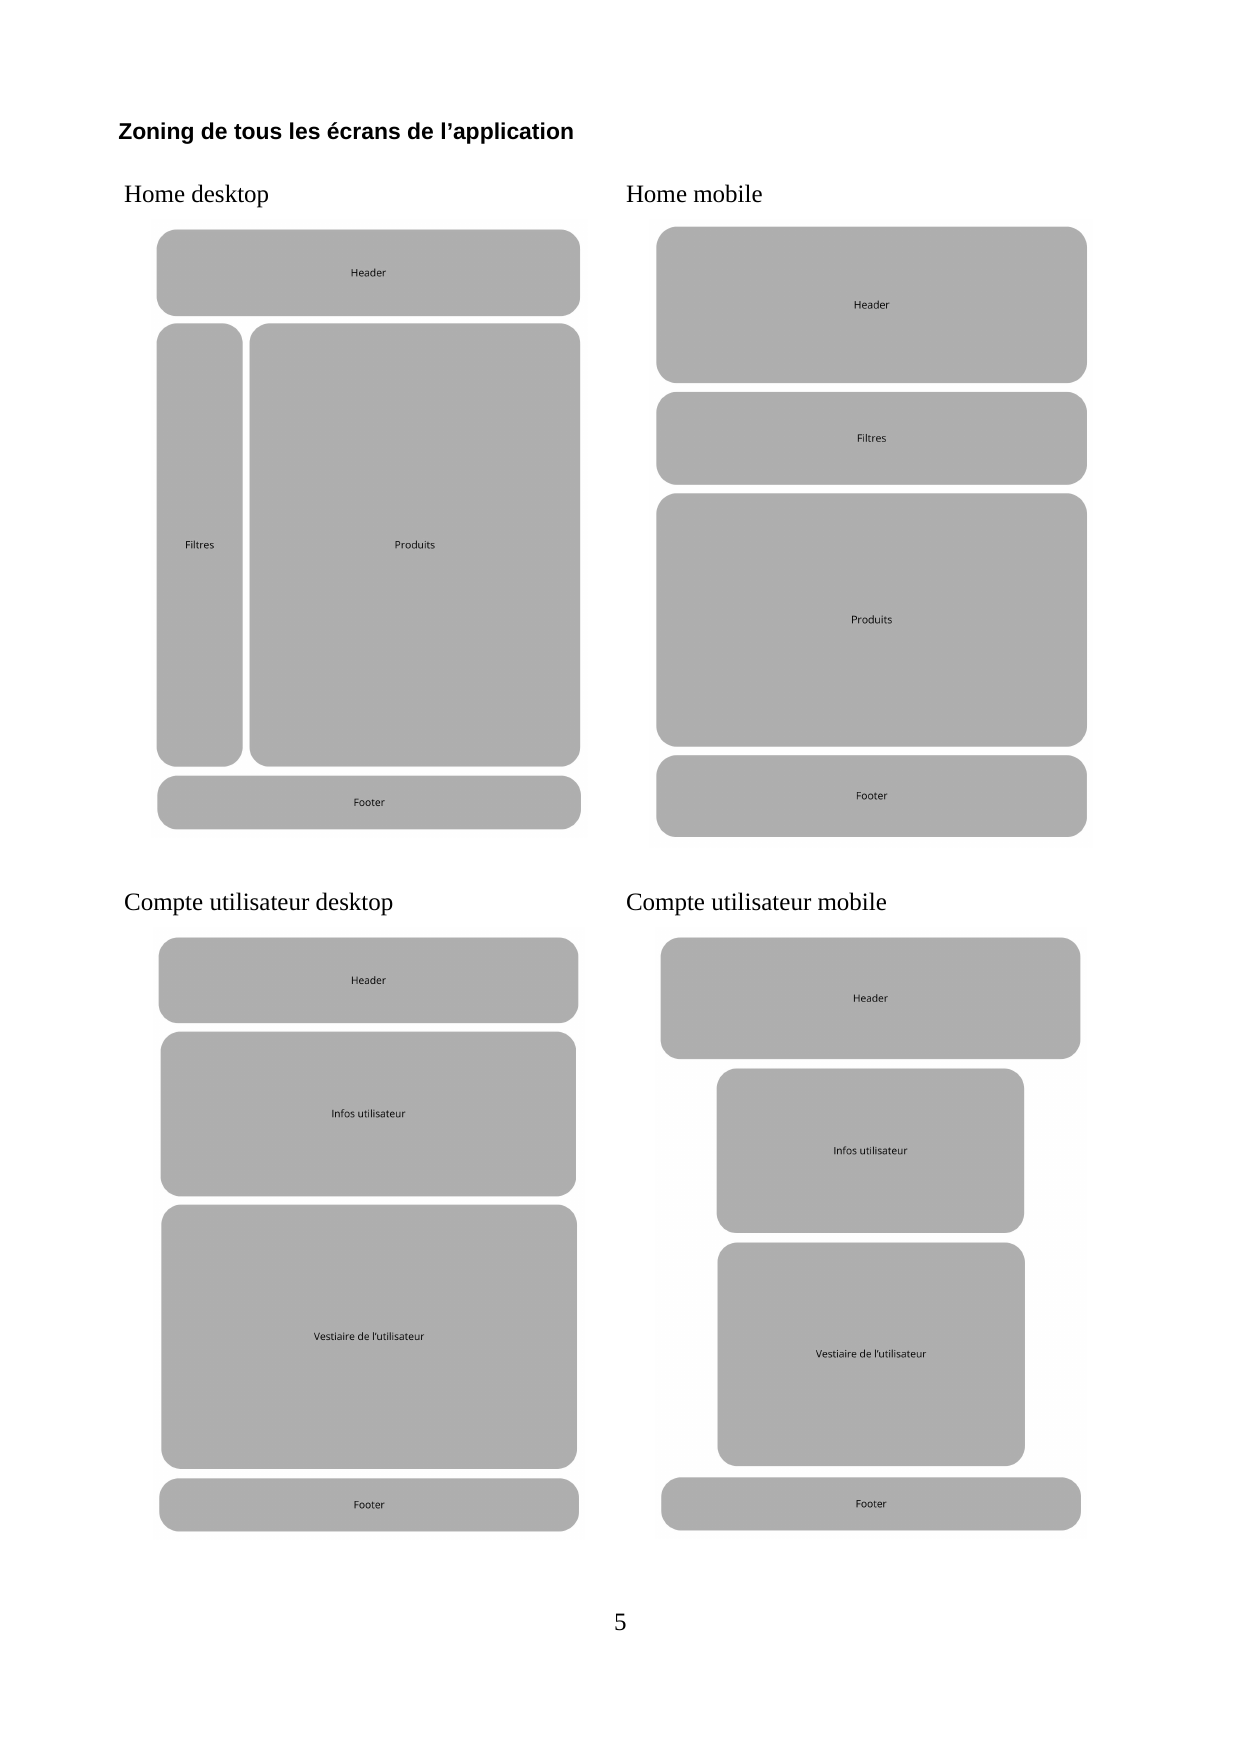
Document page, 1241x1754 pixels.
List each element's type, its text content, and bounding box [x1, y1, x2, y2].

subtitle Zoning de tous les écrans de l’application [118, 118, 1122, 144]
table_cell Compte utilisateur desktop [118, 882, 620, 922]
table_header Home desktop [118, 173, 620, 213]
table_cell [620, 214, 1122, 882]
table_cell [118, 922, 620, 1574]
picture [649, 219, 1094, 848]
picture [152, 927, 586, 1540]
table_cell [118, 214, 620, 882]
table_cell Compte utilisateur mobile [620, 882, 1122, 922]
picture [654, 927, 1088, 1539]
picture [150, 219, 588, 838]
table_cell [620, 922, 1122, 1574]
table_header Home mobile [620, 173, 1122, 213]
